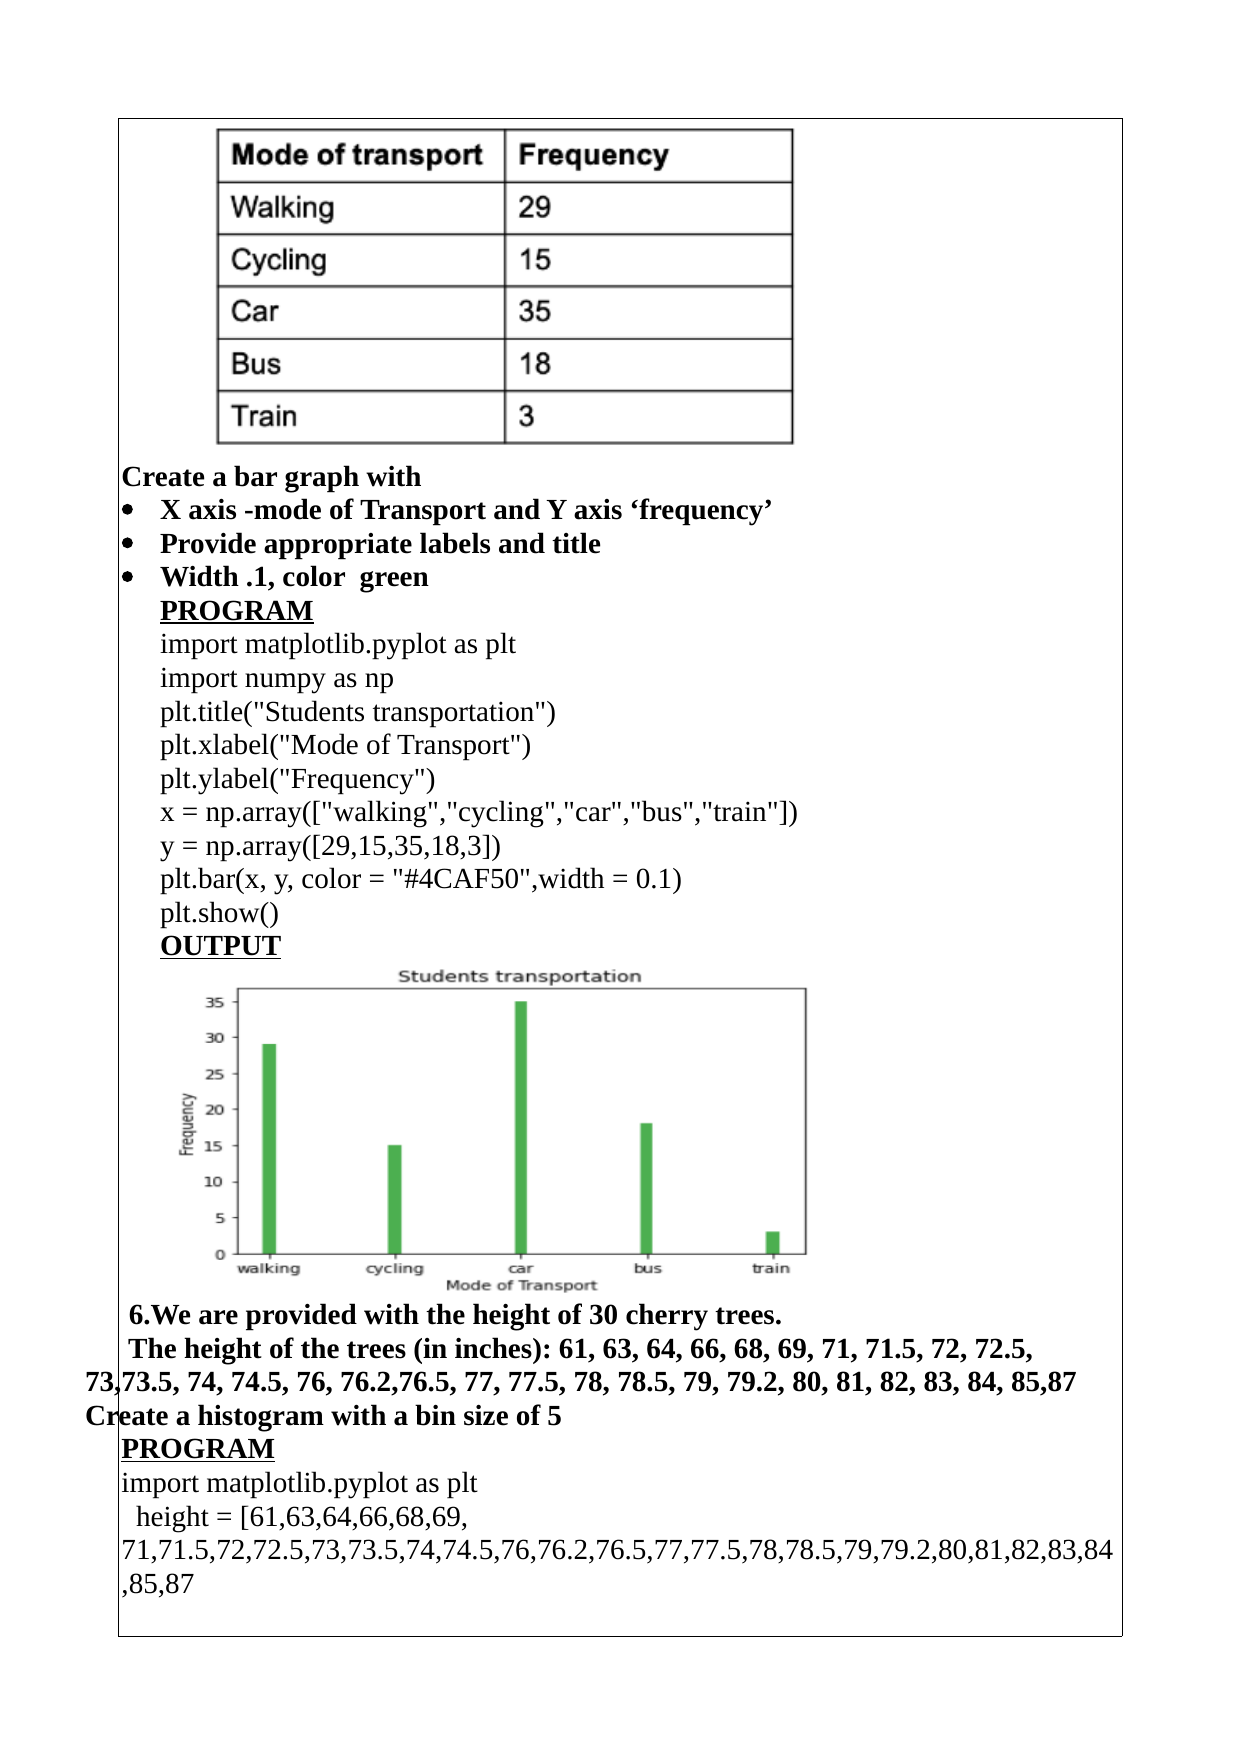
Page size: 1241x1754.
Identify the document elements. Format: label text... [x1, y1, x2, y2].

list 71,71.5,72,72.5,73,73.5,74,74.5,76,76.2,76.5,77,77.5,78,78.5,79,79.2,80,81,82,83,84,85,87 [121, 1532, 1119, 1599]
list PROGRAM [121, 1432, 1119, 1465]
list import matplotlib.pyplot as plt [160, 627, 1119, 660]
list X axis -mode of Transport and Y axis ‘frequency’ [122, 492, 1119, 526]
list plt.bar(x, y, color = "#4CAF50",width = 0.1) [160, 861, 1119, 895]
list import matplotlib.pyplot as plt [121, 1465, 1119, 1499]
list y = np.array([29,15,35,18,3]) [160, 828, 1119, 861]
list OUTPUT [160, 928, 1119, 962]
list plt.title("Students transportation") [160, 694, 1119, 727]
list height = [61,63,64,66,68,69, [121, 1499, 1119, 1532]
list Create a bar graph with [121, 459, 1119, 492]
list Provide appropriate labels and title [122, 526, 1119, 559]
list 6.We are provided with the height of 30 cherry trees. [119, 1297, 1119, 1331]
list [47, 1297, 118, 1331]
picture [626, 964, 809, 1294]
list PROGRAM [160, 593, 1119, 627]
list plt.xlabel("Mode of Transport") [160, 727, 1119, 761]
list plt.show() [160, 895, 1119, 928]
list x = np.array(["walking","cycling","car","bus","train"]) [160, 794, 1119, 828]
picture [196, 121, 806, 459]
list import numpy as np [160, 660, 1119, 694]
list The height of the trees (in inches): 61, 63, 64, 66, 68, 69, 71, 71.5, 72, 72.5, 73,73.5, 74, 74.5, 76, 76.2,76.5, 77, 77.5, 78, 78.5, 79, 79.2, 80, 81, 82, 83, 84, 85,87 Create a histogram with a bin size of 5 [119, 1331, 1119, 1432]
list Width .1, color green [122, 559, 1119, 593]
list plt.ylabel("Frequency") [160, 761, 1119, 794]
